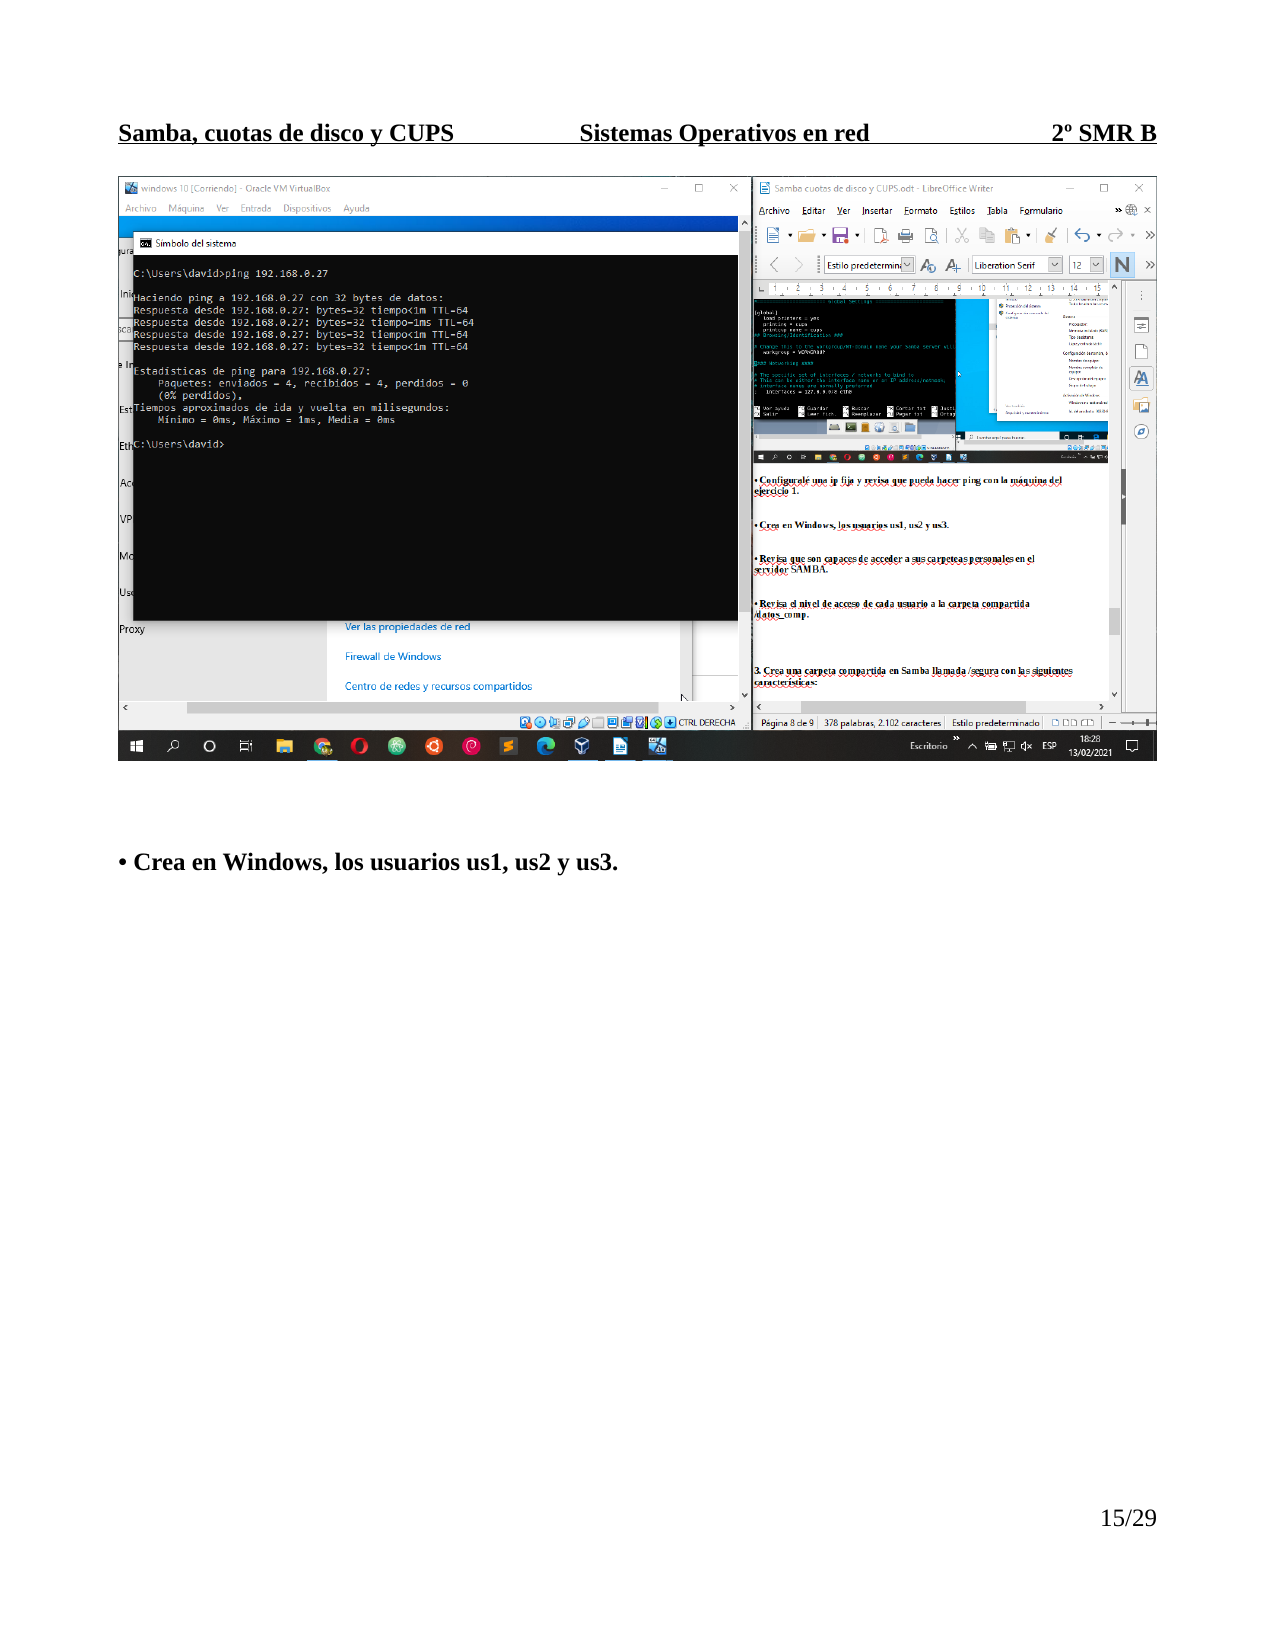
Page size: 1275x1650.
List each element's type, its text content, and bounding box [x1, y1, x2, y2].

picture [118, 176, 1157, 761]
text • Crea en Windows, los usuarios us1, us2 y us3. [118, 847, 1157, 875]
